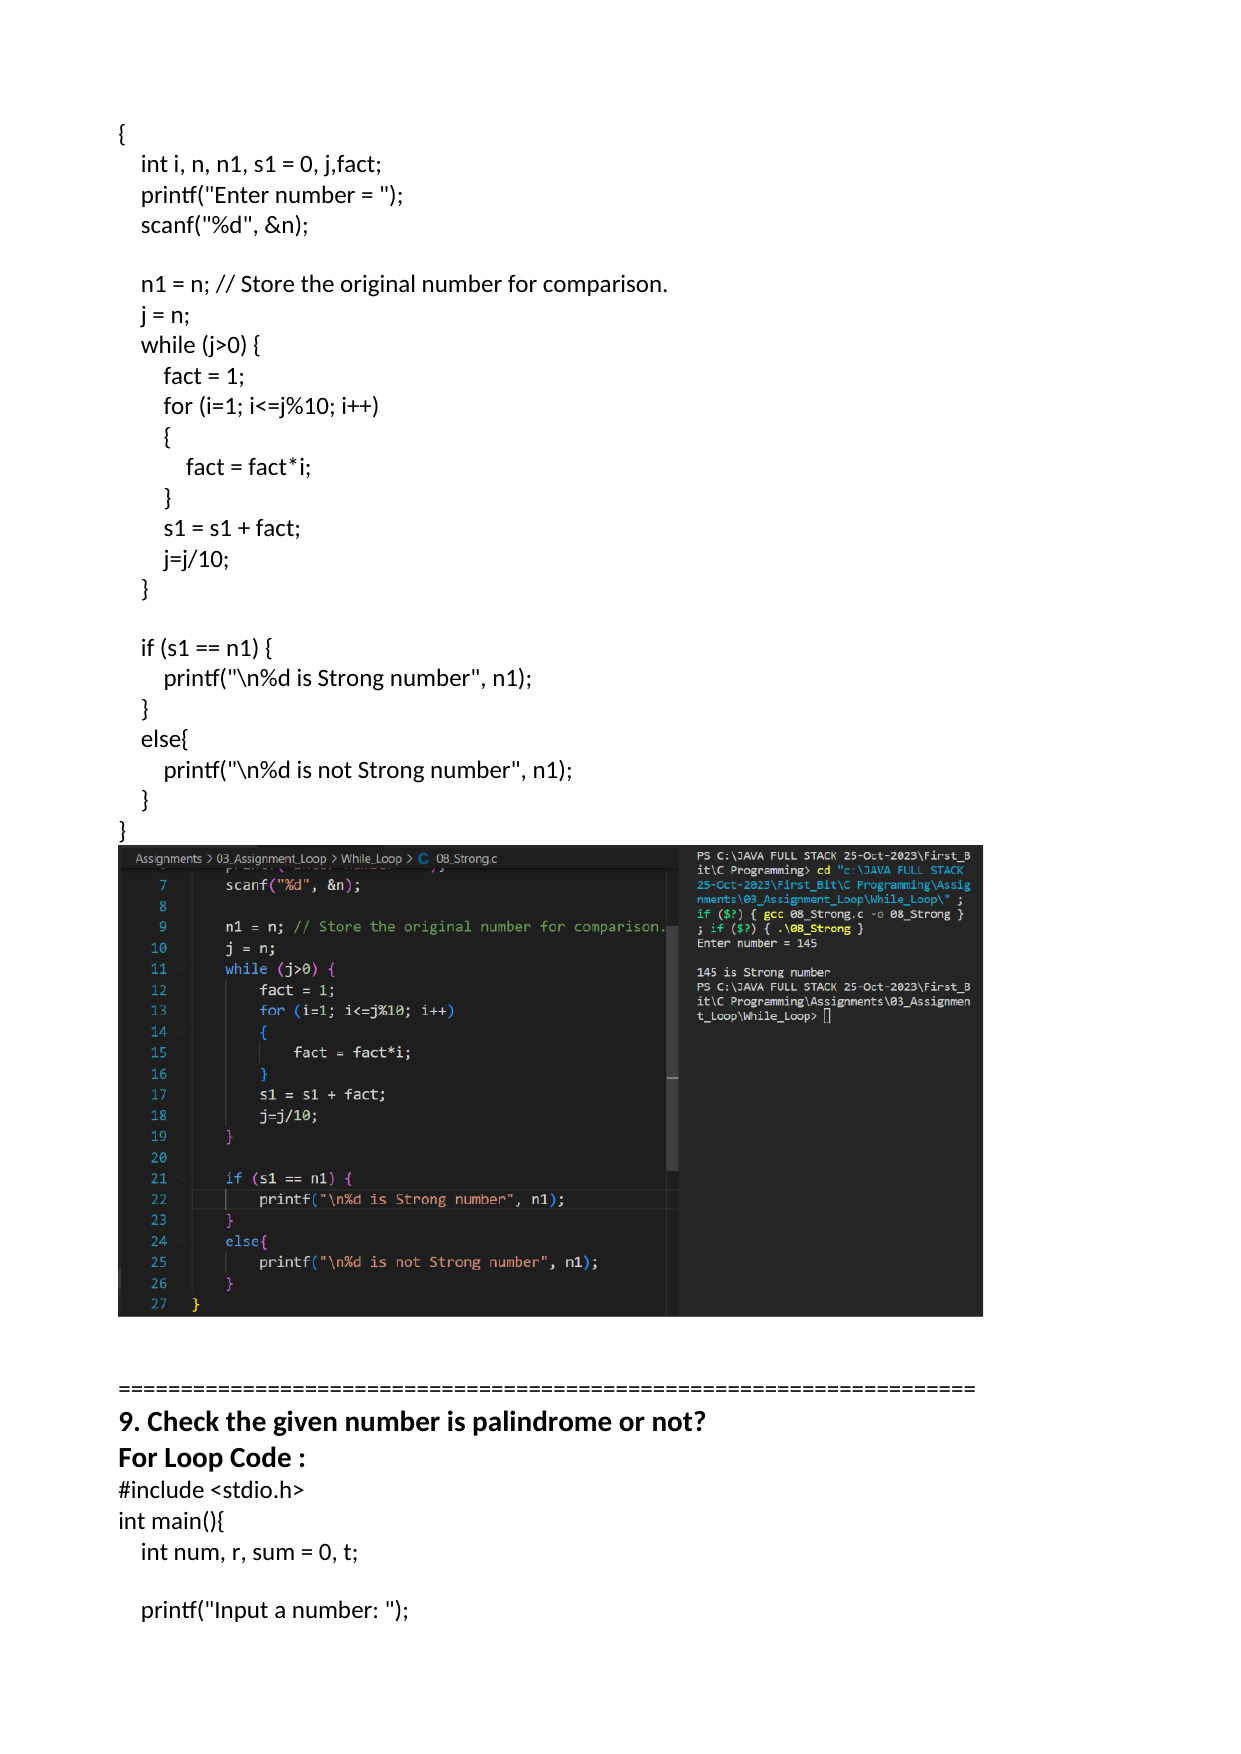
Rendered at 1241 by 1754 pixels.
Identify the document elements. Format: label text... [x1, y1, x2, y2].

text while (j>0) { [118, 329, 1122, 360]
text else{ [118, 723, 1122, 754]
text ===================================================================== [118, 1373, 1122, 1403]
text } [118, 693, 1122, 723]
text int num, r, sum = 0, t; [118, 1536, 1122, 1566]
text printf("Enter number = "); [118, 179, 1122, 210]
text scanf("%d", &n); [118, 210, 1122, 240]
text j = n; [118, 299, 1122, 329]
text printf("\n%d is Strong number", n1); [118, 662, 1122, 693]
text fact = 1; [118, 360, 1122, 390]
text printf("\n%d is not Strong number", n1); [118, 754, 1122, 784]
text fact = fact*i; [118, 451, 1122, 482]
text if (s1 == n1) { [118, 632, 1122, 662]
text } [118, 482, 1122, 512]
text 9. Check the given number is palindrome or not? [118, 1403, 1122, 1439]
text } [118, 784, 1122, 815]
text int i, n, n1, s1 = 0, j,fact; [118, 149, 1122, 179]
text for (i=1; i<=j%10; i++) [118, 390, 1122, 421]
text } [118, 573, 1122, 604]
text { [118, 118, 1122, 149]
text #include <stdio.h> [118, 1475, 1122, 1505]
text printf("Input a number: "); [118, 1594, 1122, 1625]
text n1 = n; // Store the original number for comparison. [118, 268, 1122, 299]
text s1 = s1 + fact; [118, 512, 1122, 543]
text j=j/10; [118, 543, 1122, 573]
text } [118, 815, 1122, 846]
text For Loop Code : [118, 1439, 1122, 1475]
text int main(){ [118, 1505, 1122, 1536]
text { [118, 421, 1122, 451]
